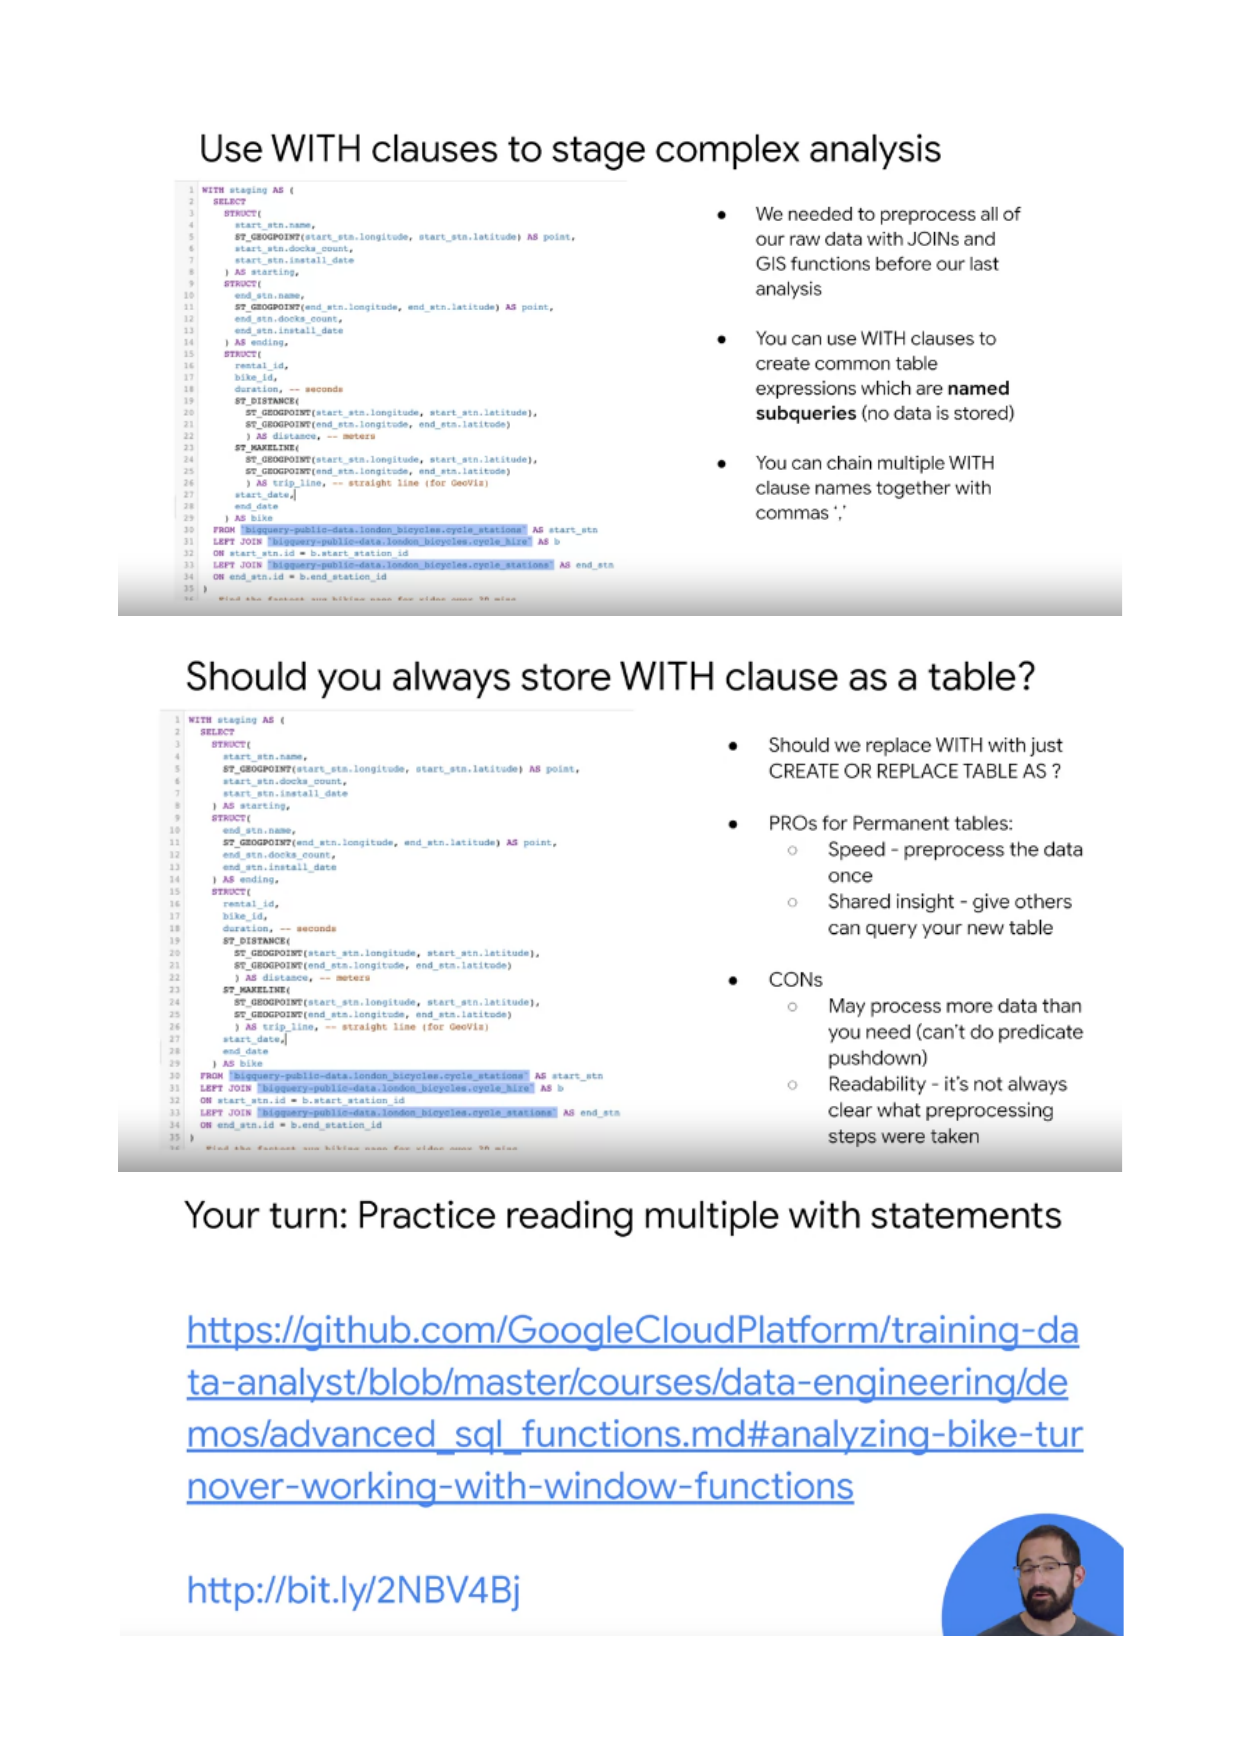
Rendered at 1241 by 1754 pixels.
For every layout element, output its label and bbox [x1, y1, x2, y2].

picture [119, 1179, 1124, 1636]
picture [118, 643, 1123, 1172]
picture [118, 118, 1123, 616]
